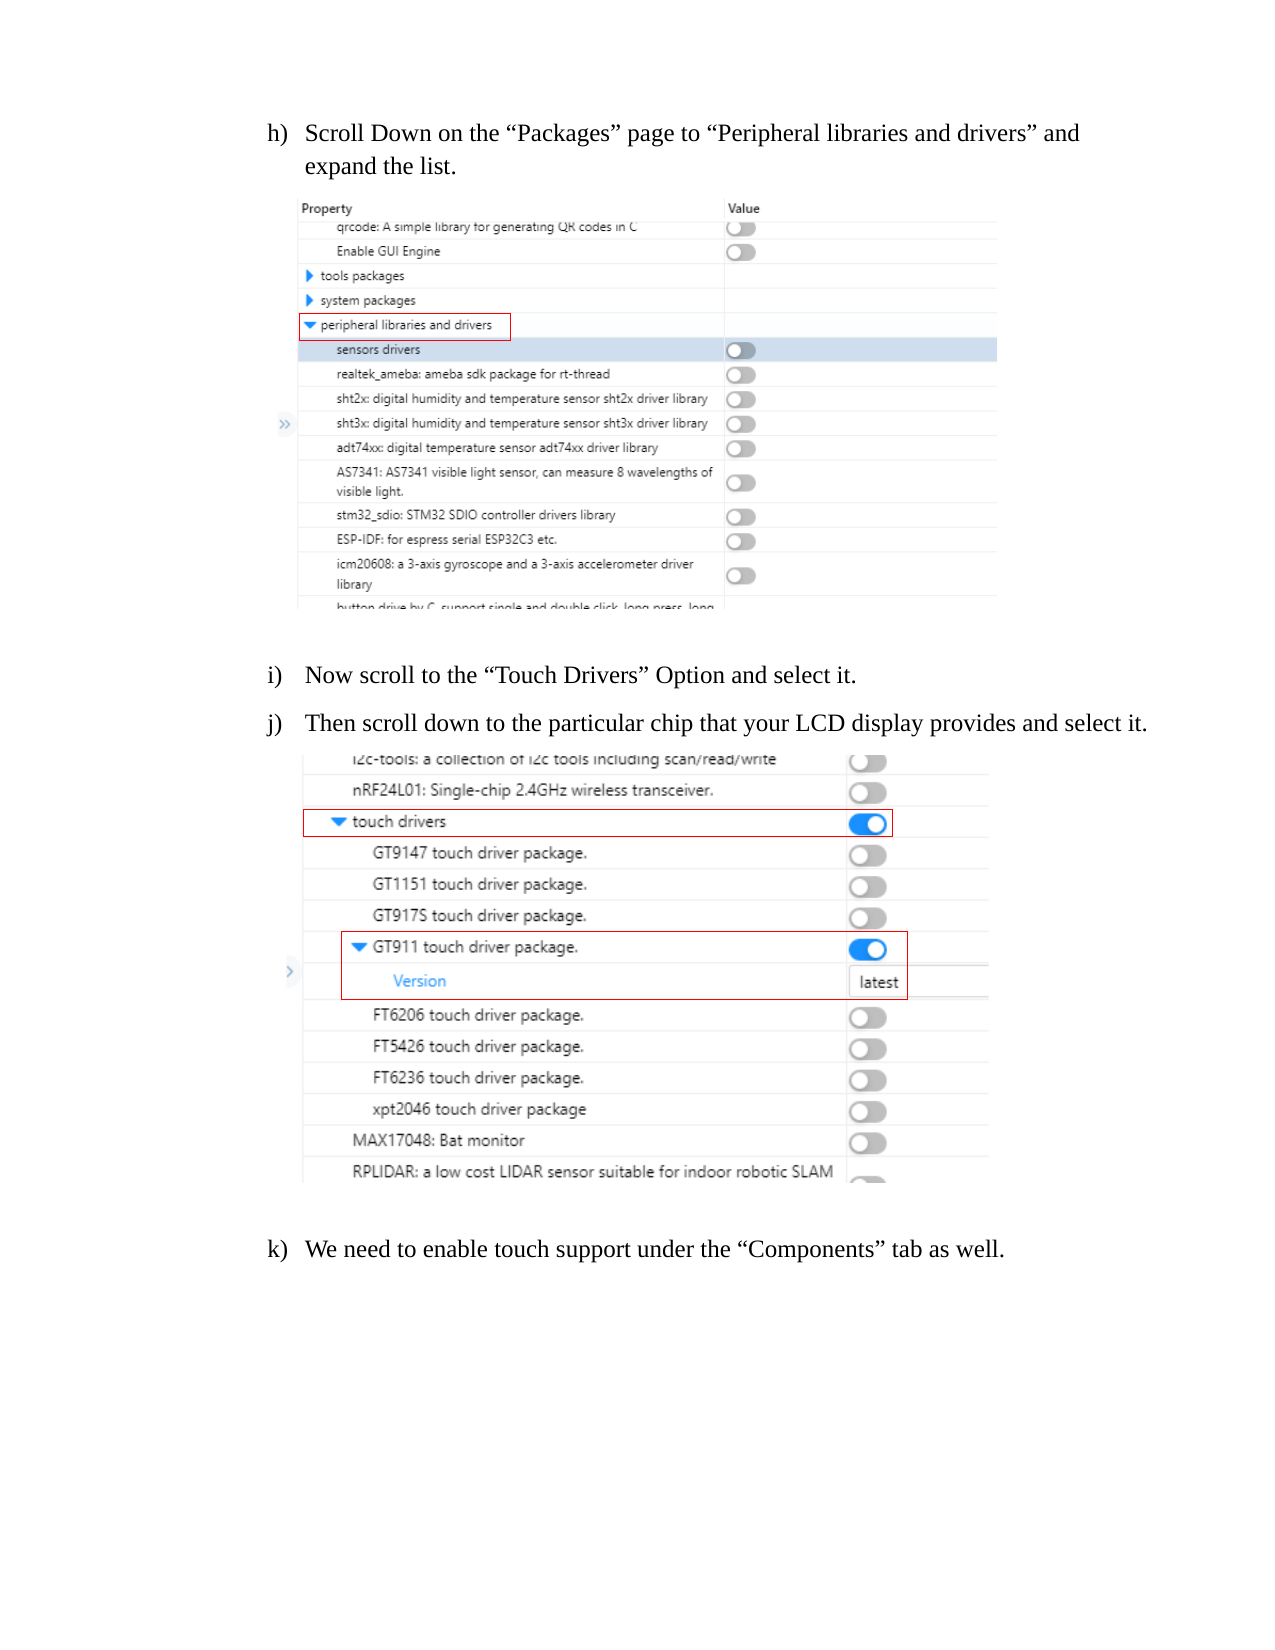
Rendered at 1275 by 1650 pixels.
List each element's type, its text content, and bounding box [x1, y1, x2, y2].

list We need to enable touch support under the “Components” tab as well. [267, 1234, 1157, 1263]
picture [277, 198, 998, 609]
picture [286, 755, 989, 1183]
list Scroll Down on the “Packages” page to “Peripheral libraries and drivers” and expand the list. [267, 118, 1157, 180]
list Then scroll down to the particular chip that your LCD display provides and select it. [267, 708, 1157, 737]
list Now scroll to the “Touch Drivers” Option and select it. [267, 660, 1157, 689]
